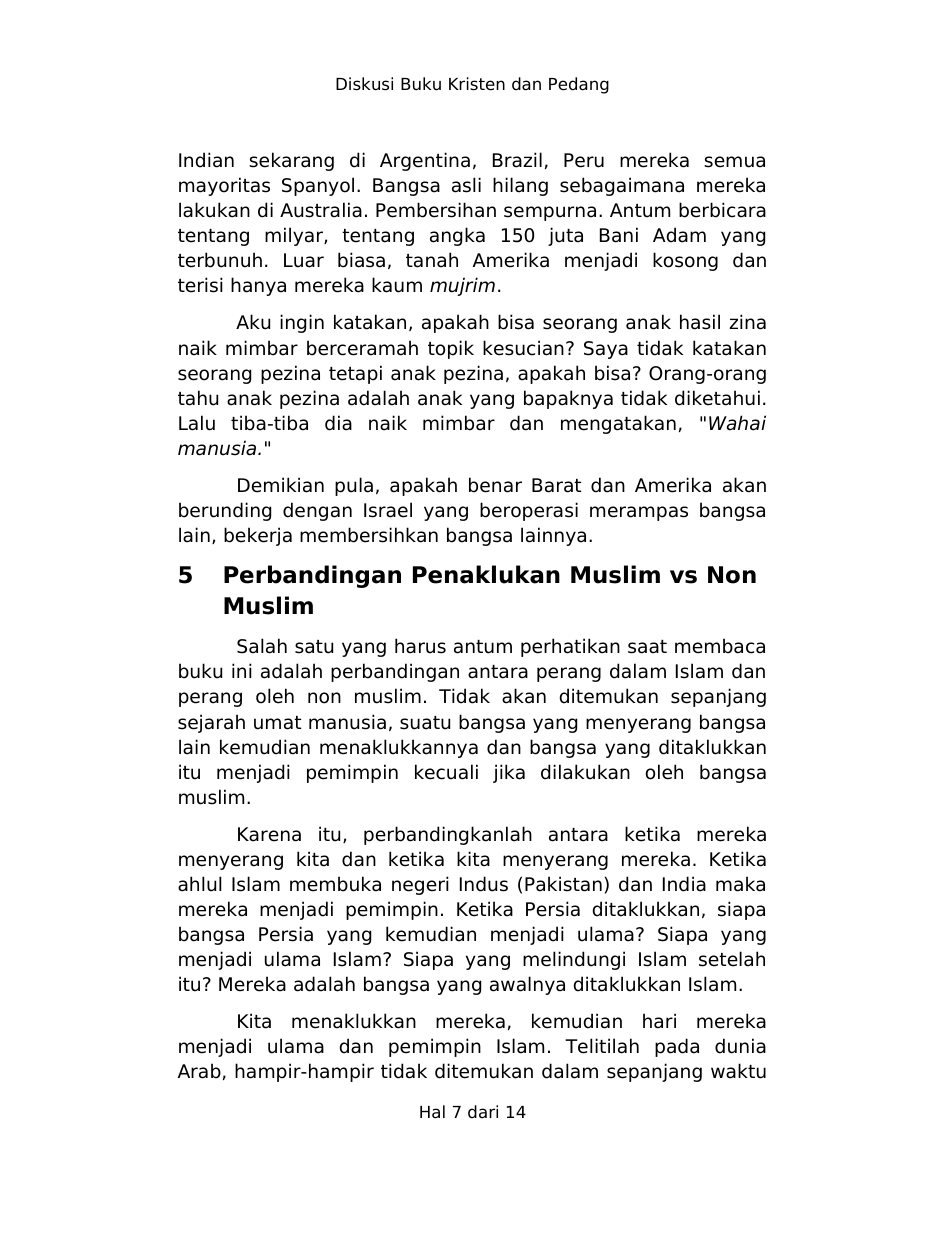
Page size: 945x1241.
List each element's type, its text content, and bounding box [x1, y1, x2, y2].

text Salah satu yang harus antum perhatikan saat membaca buku ini adalah perbandingan antara perang dalam Islam dan perang oleh non muslim. Tidak akan ditemukan sepanjang sejarah umat manusia, suatu bangsa yang menyerang bangsa lain kemudian menaklukkannya dan bangsa yang ditaklukkan itu menjadi pemimpin kecuali jika dilakukan oleh bangsa muslim. [177, 636, 768, 809]
text Aku ingin katakan, apakah bisa seorang anak hasil zina naik mimbar berceramah topik kesucian? Saya tidak katakan seorang pezina tetapi anak pezina, apakah bisa? Orang-orang tahu anak pezina adalah anak yang bapaknya tidak diketahui. Lalu tiba-tiba dia naik mimbar dan mengatakan, "Wahai manusia." [177, 312, 768, 460]
text Kita menaklukkan mereka, kemudian hari mereka menjadi ulama dan pemimpin Islam. Telitilah pada dunia Arab, hampir-hampir tidak ditemukan dalam sepanjang waktu [177, 1011, 768, 1083]
subtitle Perbandingan Penaklukan Muslim vs Non Muslim [177, 563, 768, 620]
text Demikian pula, apakah benar Barat dan Amerika akan berunding dengan Israel yang beroperasi merampas bangsa lain, bekerja membersihkan bangsa lainnya. [177, 475, 768, 547]
text Indian sekarang di Argentina, Brazil, Peru mereka semua mayoritas Spanyol. Bangsa asli hilang sebagaimana mereka lakukan di Australia. Pembersihan sempurna. Antum berbicara tentang milyar, tentang angka 150 juta Bani Adam yang terbunuh. Luar biasa, tanah Amerika menjadi kosong dan terisi hanya mereka kaum mujrim. [177, 150, 768, 297]
text Karena itu, perbandingkanlah antara ketika mereka menyerang kita dan ketika kita menyerang mereka. Ketika ahlul Islam membuka negeri Indus (Pakistan) dan India maka mereka menjadi pemimpin. Ketika Persia ditaklukkan, siapa bangsa Persia yang kemudian menjadi ulama? Siapa yang menjadi ulama Islam? Siapa yang melindungi Islam setelah itu? Mereka adalah bangsa yang awalnya ditaklukkan Islam. [177, 824, 768, 996]
